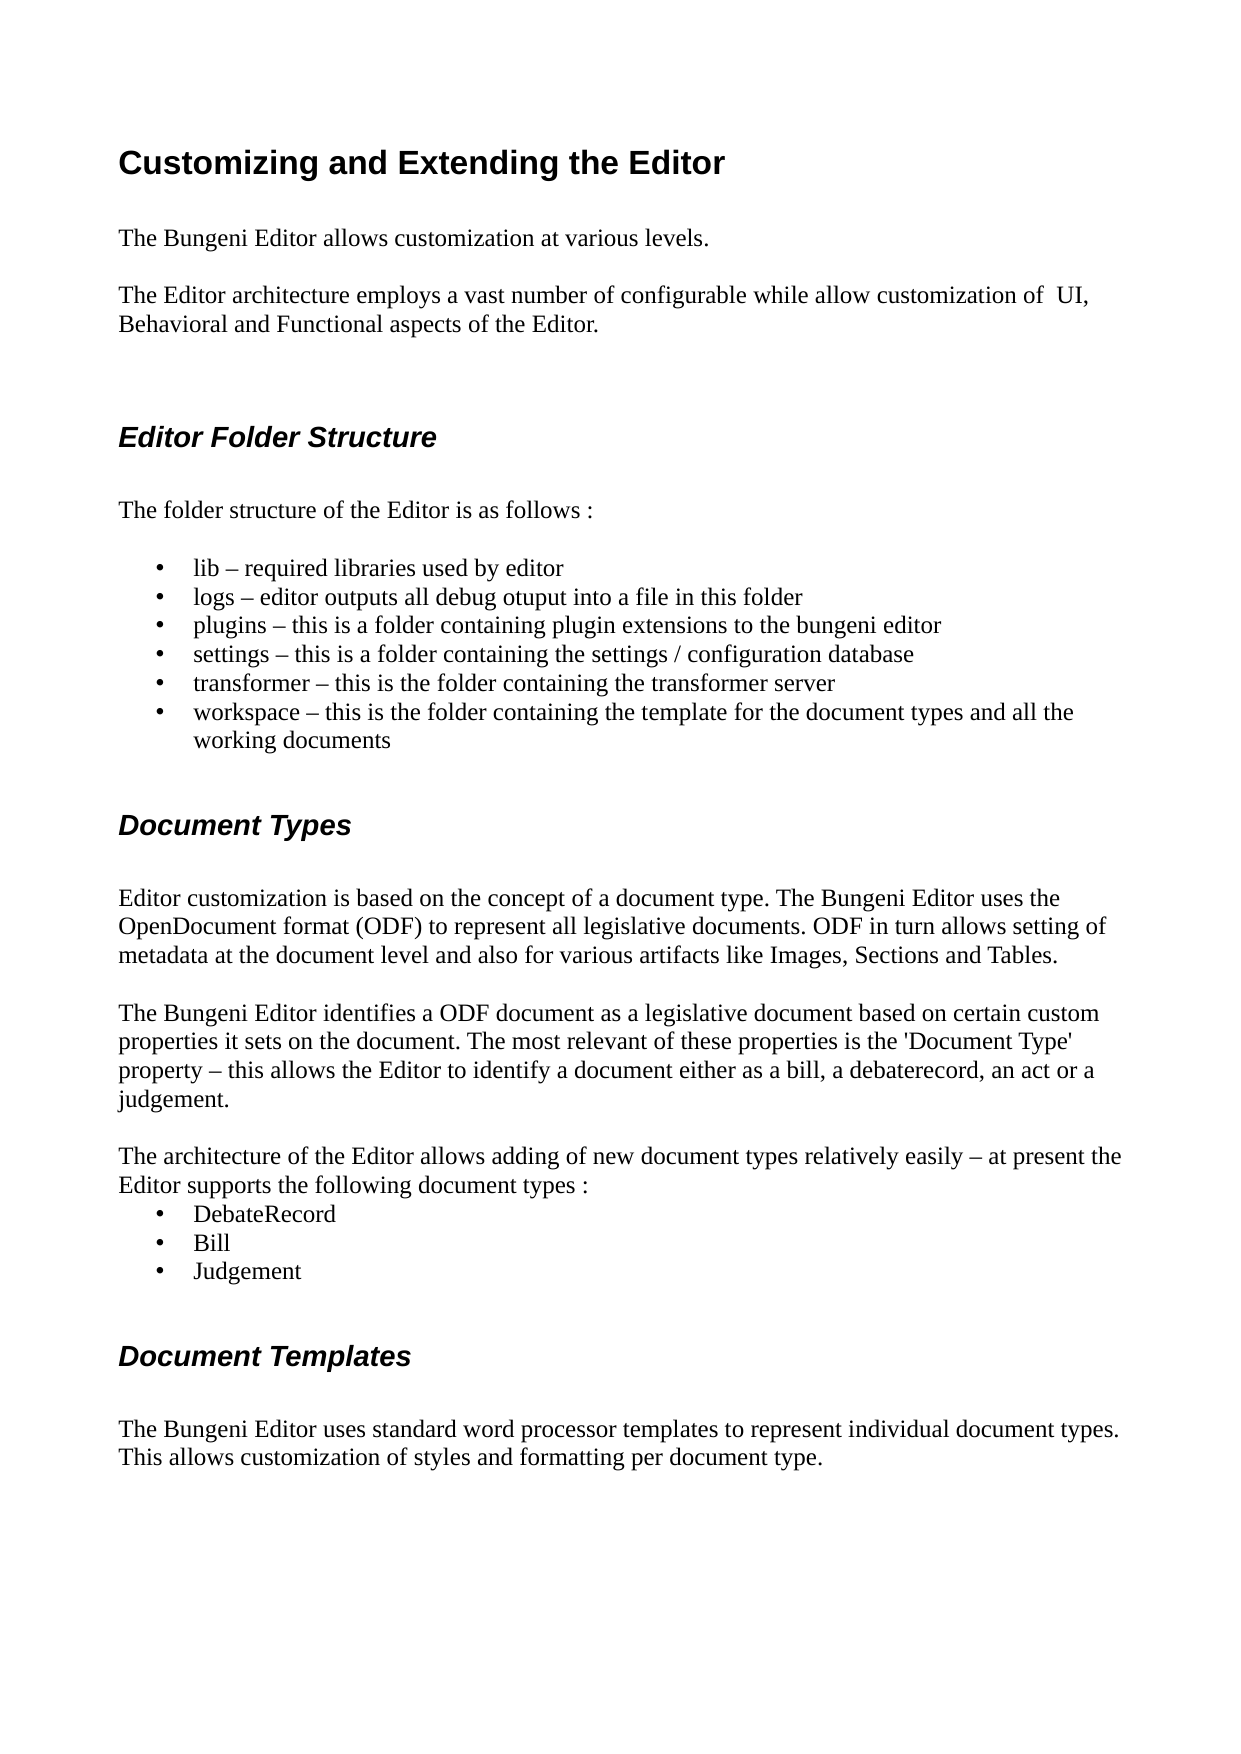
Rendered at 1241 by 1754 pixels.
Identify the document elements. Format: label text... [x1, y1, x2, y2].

subtitle Customizing and Extending the Editor [118, 143, 1122, 182]
text The Bungeni Editor identifies a ODF document as a legislative document based on certain custom properties it sets on the document. The most relevant of these properties is the 'Document Type' property – this allows the Editor to identify a document either as a bill, a debaterecord, an act or a judgement. [118, 998, 1122, 1113]
list DebateRecord [156, 1199, 1122, 1228]
text The folder structure of the Editor is as follows : [118, 495, 1122, 524]
text The Editor architecture employs a vast number of configurable while allow customization of UI, Behavioral and Functional aspects of the Editor. [118, 281, 1122, 338]
text The Bungeni Editor allows customization at various levels. [118, 223, 1122, 252]
text The Bungeni Editor uses standard word processor templates to represent individual document types. This allows customization of styles and formatting per document type. [118, 1414, 1122, 1471]
list Judgement [156, 1256, 1122, 1285]
text The architecture of the Editor allows adding of new document types relatively easily – at present the Editor supports the following document types : [118, 1141, 1122, 1199]
list Bill [156, 1228, 1122, 1256]
list plugins – this is a folder containing plugin extensions to the bungeni editor [156, 610, 1122, 639]
subtitle Document Types [118, 808, 1122, 841]
subtitle Document Templates [118, 1339, 1122, 1372]
list lib – required libraries used by editor [156, 553, 1122, 582]
subtitle Editor Folder Structure [118, 421, 1122, 454]
list workspace – this is the folder containing the template for the document types and all the working documents [156, 697, 1122, 754]
text Editor customization is based on the concept of a document type. The Bungeni Editor uses the OpenDocument format (ODF) to represent all legislative documents. ODF in turn allows setting of metadata at the document level and also for various artifacts like Images, Sections and Tables. [118, 883, 1122, 969]
list logs – editor outputs all debug otuput into a file in this folder [156, 582, 1122, 610]
list settings – this is a folder containing the settings / configuration database [156, 639, 1122, 668]
list transformer – this is the folder containing the transformer server [156, 668, 1122, 697]
